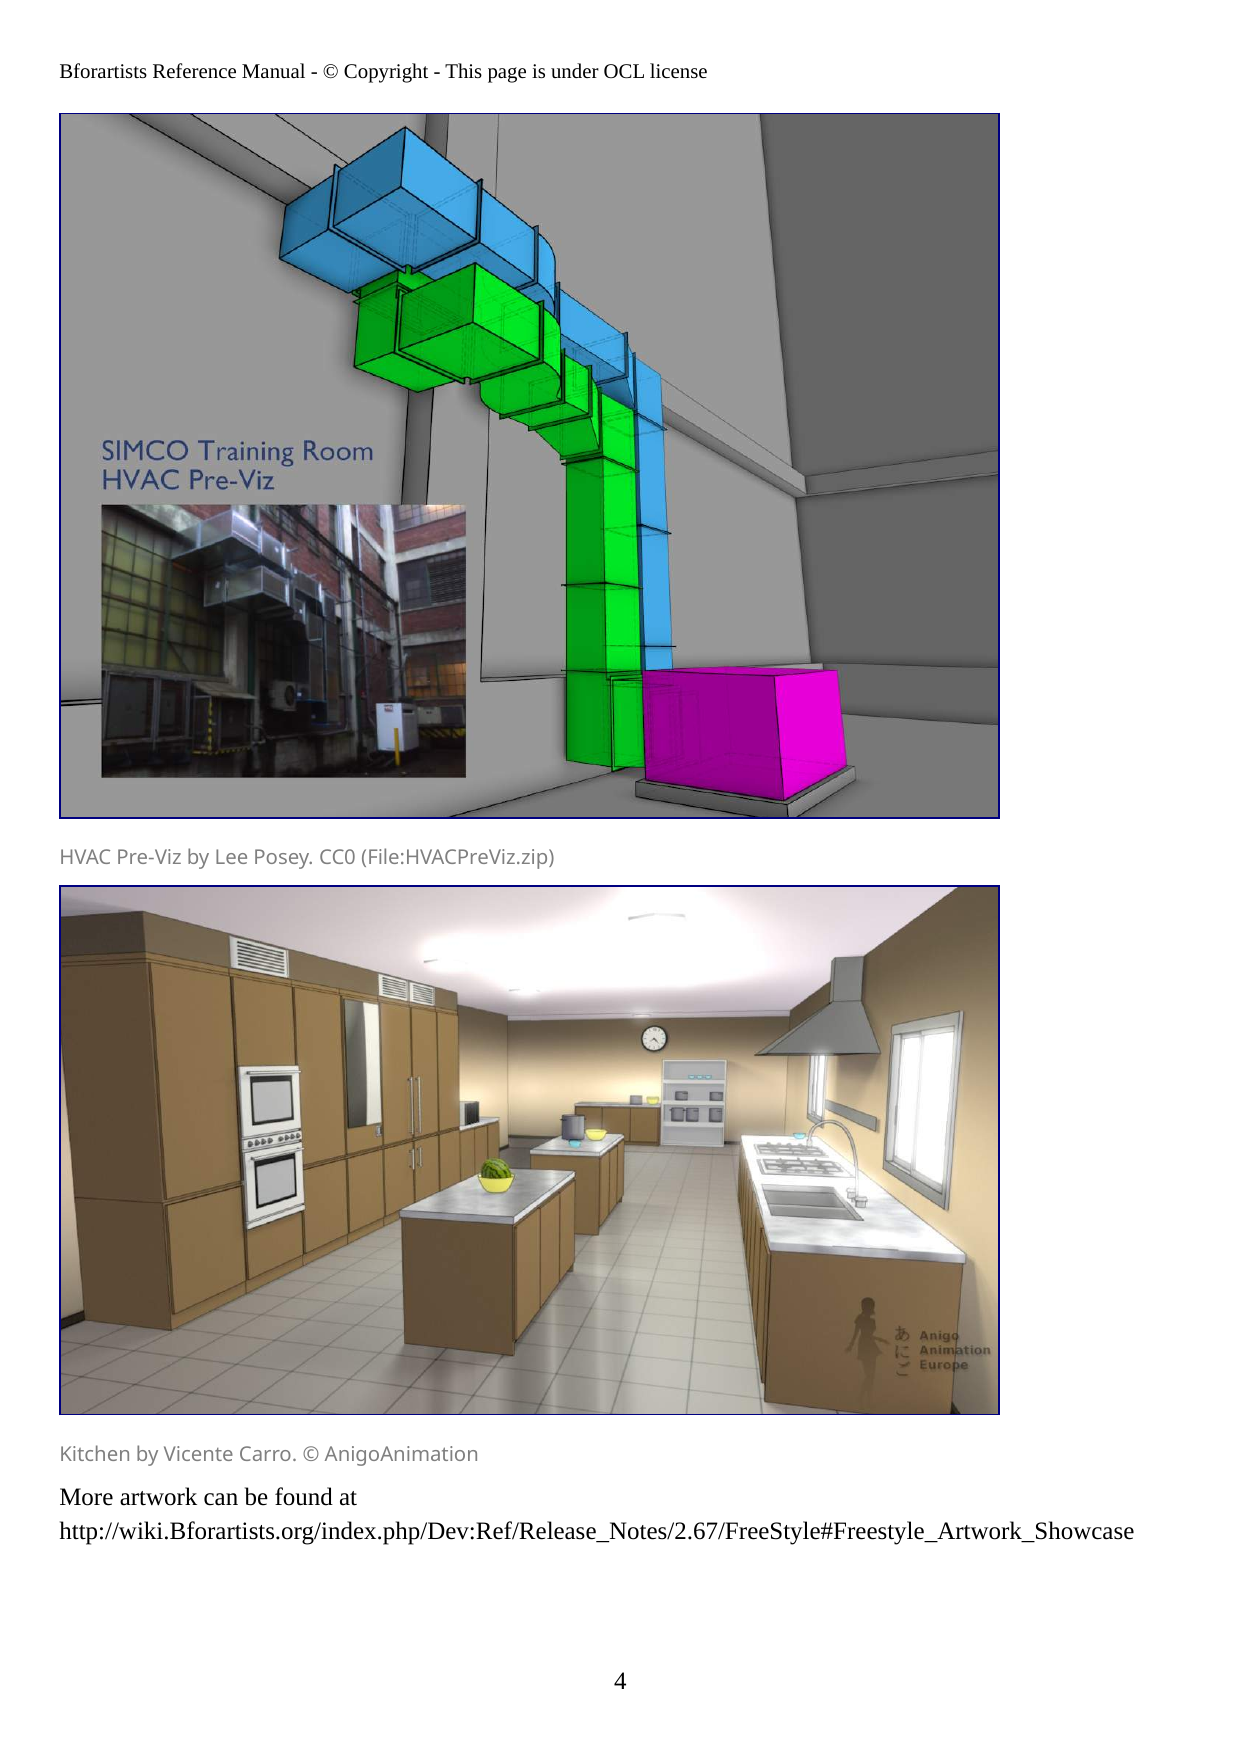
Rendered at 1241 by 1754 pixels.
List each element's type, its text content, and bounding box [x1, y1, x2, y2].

text Kitchen by Vicente Carro. © AnigoAnimation [59, 1436, 1181, 1467]
picture [61, 887, 998, 1414]
text More artwork can be found at http://wiki.Bforartists.org/index.php/Dev:Ref/Release_Notes/2.67/FreeStyle#Freestyle_Artwork_Showcase [59, 1482, 1181, 1545]
picture [61, 114, 998, 817]
text HVAC Pre-Viz by Lee Posey. CC0 (File:HVACPreViz.zip) [59, 839, 1181, 870]
